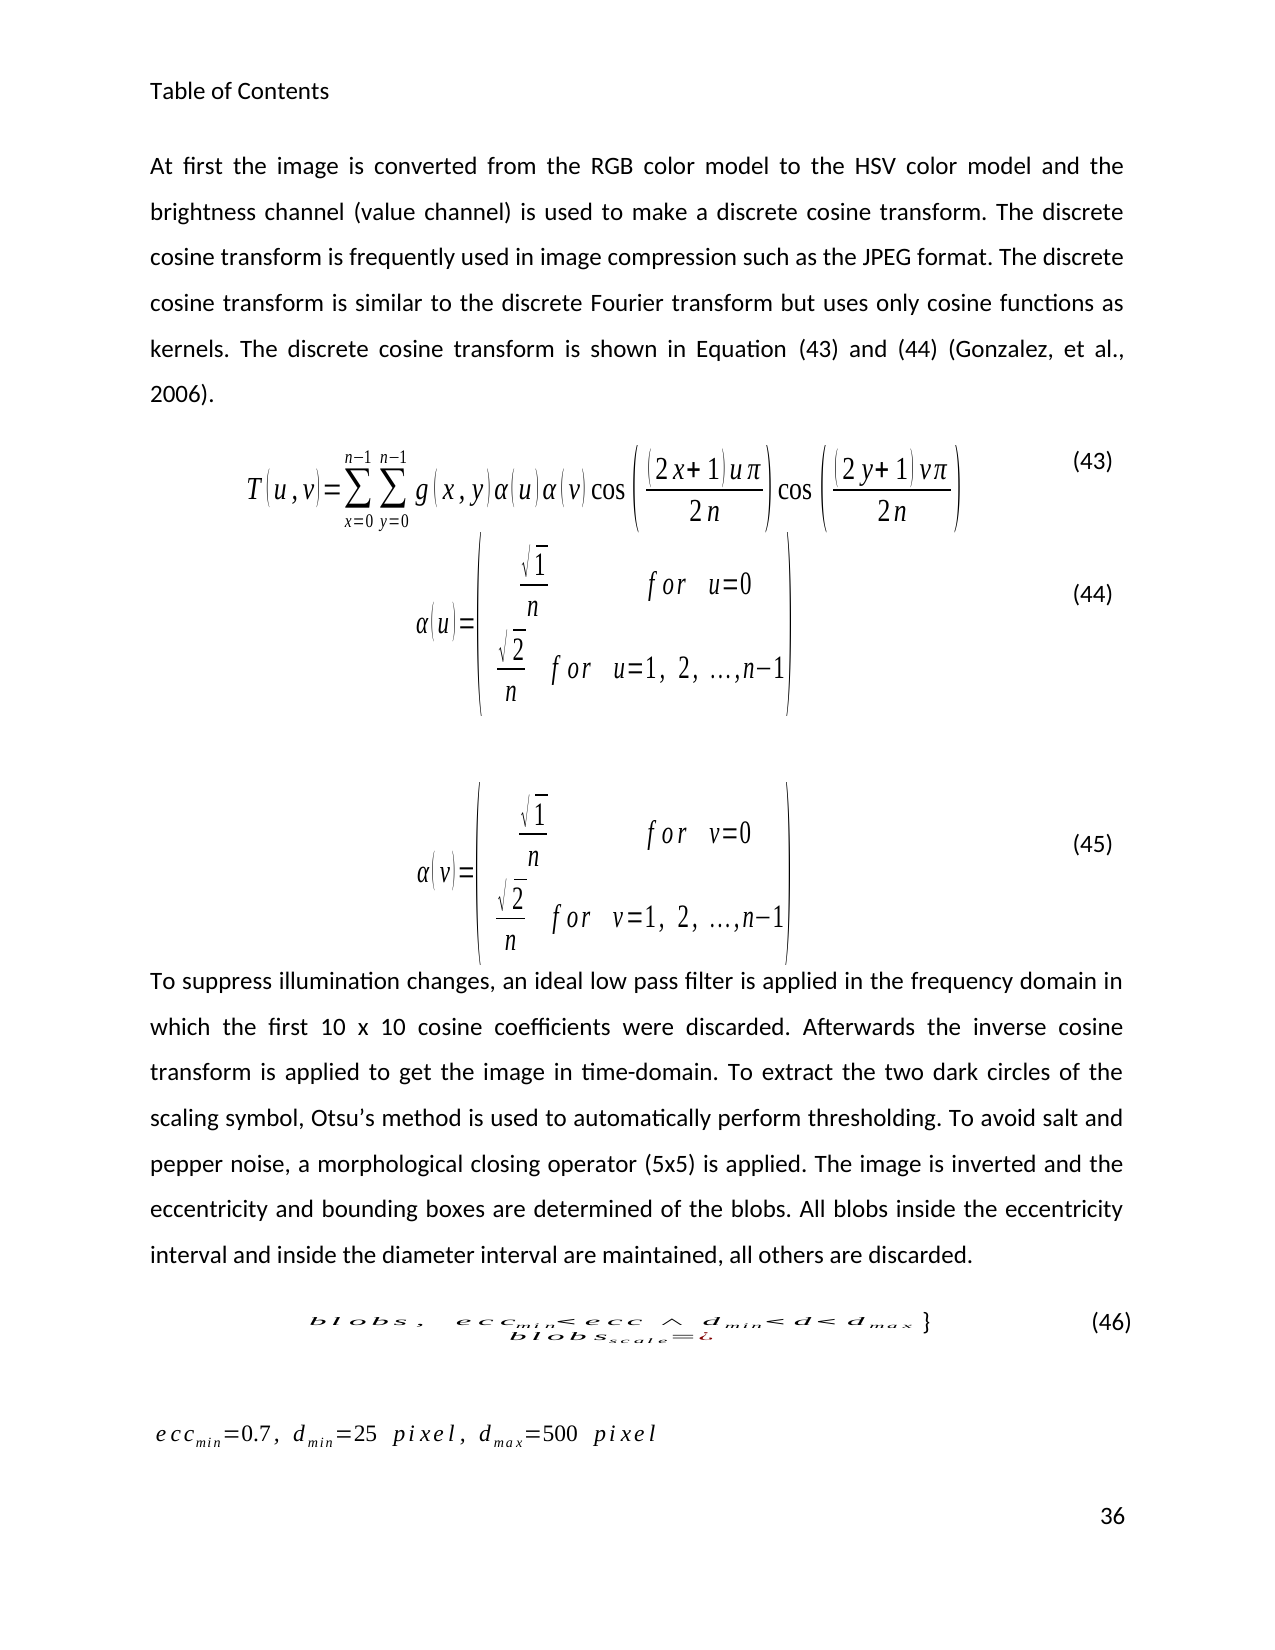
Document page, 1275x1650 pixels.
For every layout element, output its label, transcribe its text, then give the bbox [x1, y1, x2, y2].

table_header [150, 445, 1061, 533]
text At first the image is converted from the RGB color model to the HSV color model and the brightness channel (value channel) is used to make a discrete cosine transform. The discrete cosine transform is frequently used in image compression such as the JPEG format. The discrete cosine transform is similar to the discrete Fourier transform but uses only cosine functions as kernels. The discrete cosine transform is shown in Equation (43) and (44) (Gonzalez, et al., 2006). [150, 150, 1125, 409]
text To suppress illumination changes, an ideal low pass filter is applied in the frequency domain in which the first 10 x 10 cosine coefficients were discarded. Afterwards the inverse cosine transform is applied to get the image in time-domain. To extract the two dark circles of the scaling symbol, Otsu’s method is used to automatically perform thresholding. To avoid salt and pepper noise, a morphological closing operator (5x5) is applied. The image is inverted and the eccentricity and bounding boxes are determined of the blobs. All blobs inside the eccentricity interval and inside the diameter interval are maintained, all others are discarded. [150, 965, 1125, 1270]
table_header (45) [1061, 782, 1147, 965]
table_cell (44) [1061, 533, 1147, 716]
table_cell [150, 533, 1061, 716]
table_header [150, 782, 1061, 965]
table_header } [150, 1306, 1080, 1345]
table_header (43) [1061, 445, 1147, 533]
table_header (46) [1080, 1306, 1147, 1345]
